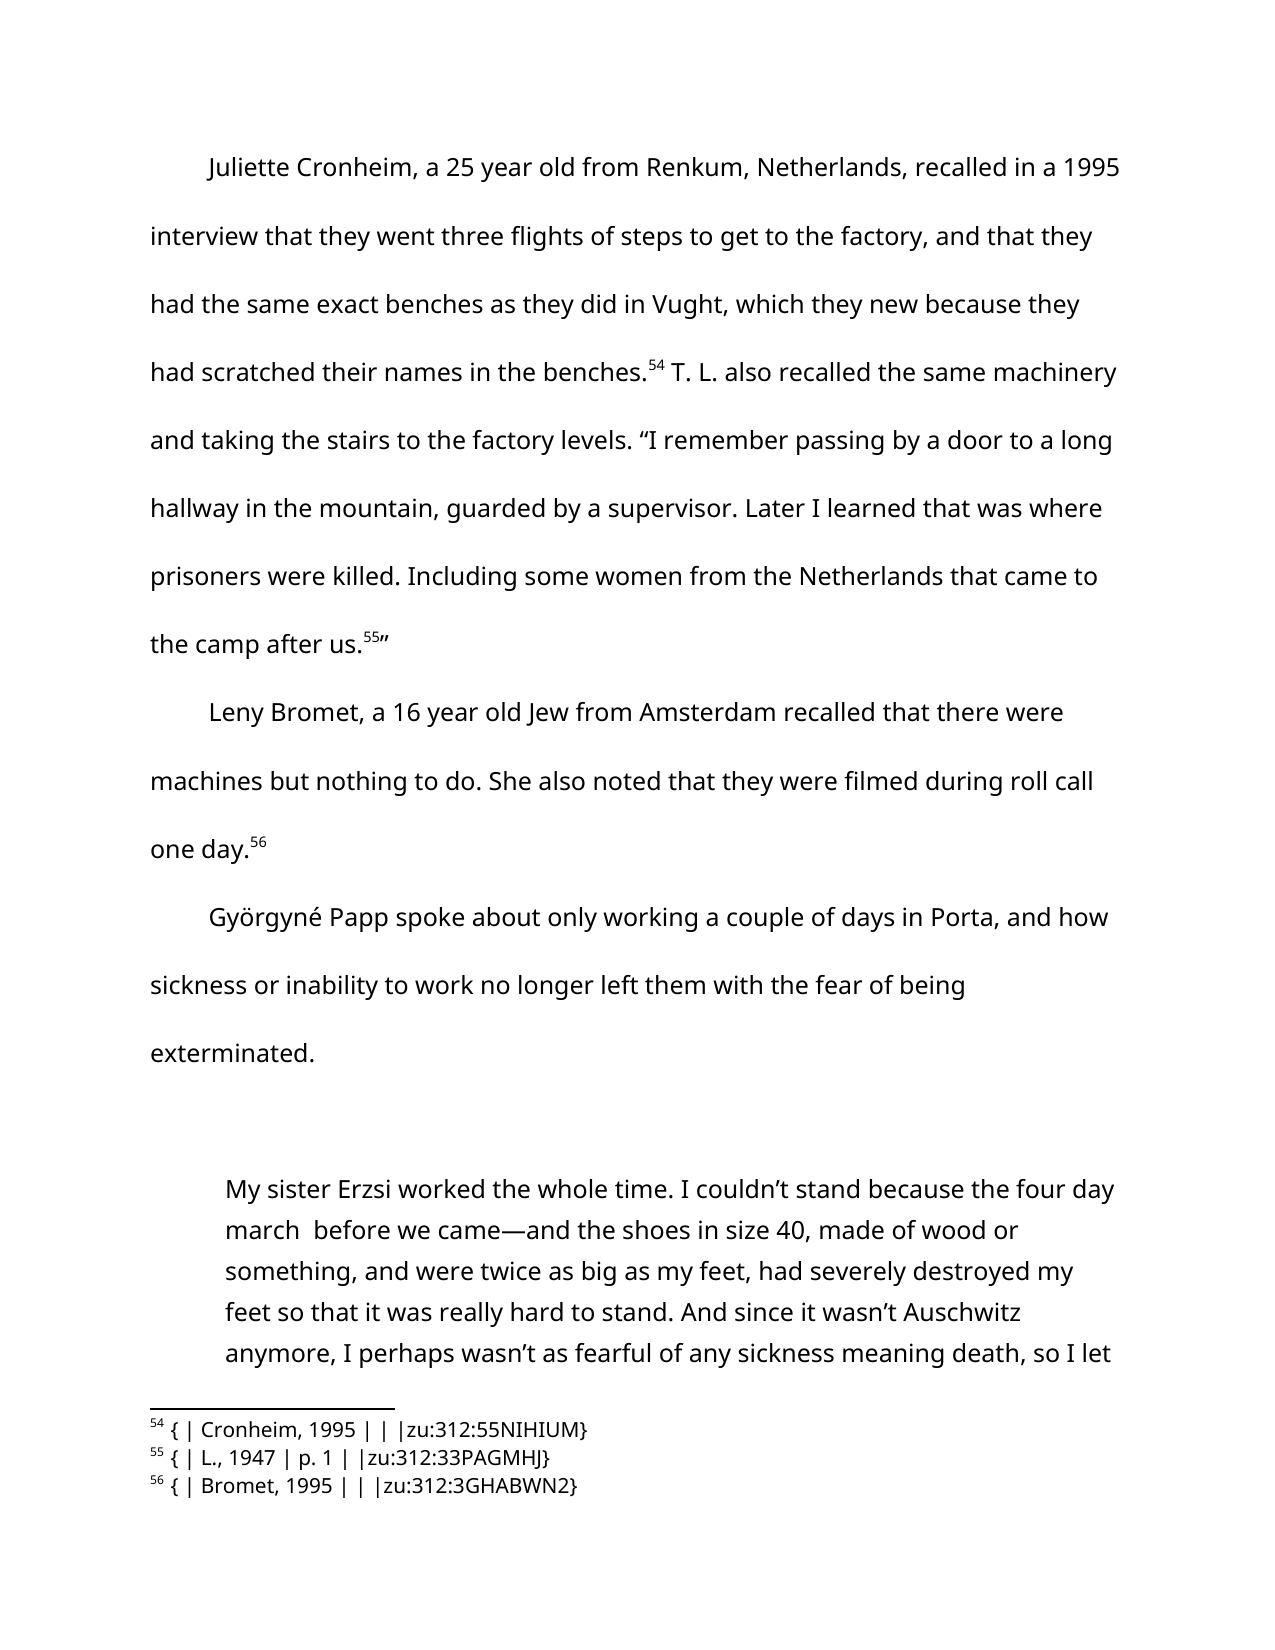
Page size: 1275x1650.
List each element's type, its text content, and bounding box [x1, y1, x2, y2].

text Györgyné Papp spoke about only working a couple of days in Porta, and how sickness or inability to work no longer left them with the fear of being exterminated. [150, 899, 1125, 1070]
text Juliette Cronheim, a 25 year old from Renkum, Netherlands, recalled in a 1995 interview that they went three flights of steps to get to the factory, and that they had the same exact benches as they did in Vught, which they new because they had scratched their names in the benches. T. L. also recalled the same machinery and taking the stairs to the factory levels. “I remember passing by a door to a long hallway in the mountain, guarded by a supervisor. Later I learned that was where prisoners were killed. Including some women from the Netherlands that came to the camp after us.” [150, 150, 1125, 661]
text { | Cronheim, 1995 | | |zu:312:55NIHIUM} [150, 1415, 1125, 1443]
text Leny Bromet, a 16 year old Jew from Amsterdam recalled that there were machines but nothing to do. She also noted that they were filmed during roll call one day. [150, 695, 1125, 865]
text { | Bromet, 1995 | | |zu:312:3GHABWN2} [150, 1472, 1125, 1500]
text { | L., 1947 | p. 1 | |zu:312:33PAGMHJ} [150, 1443, 1125, 1472]
text My sister Erzsi worked the whole time. I couldn’t stand because the four day march before we came—and the shoes in size 40, made of wood or something, and were twice as big as my feet, had severely destroyed my feet so that it was really hard to stand. And since it wasn’t Auschwitz anymore, I perhaps wasn’t as fearful of any sickness meaning death, so I let [225, 1172, 1125, 1369]
